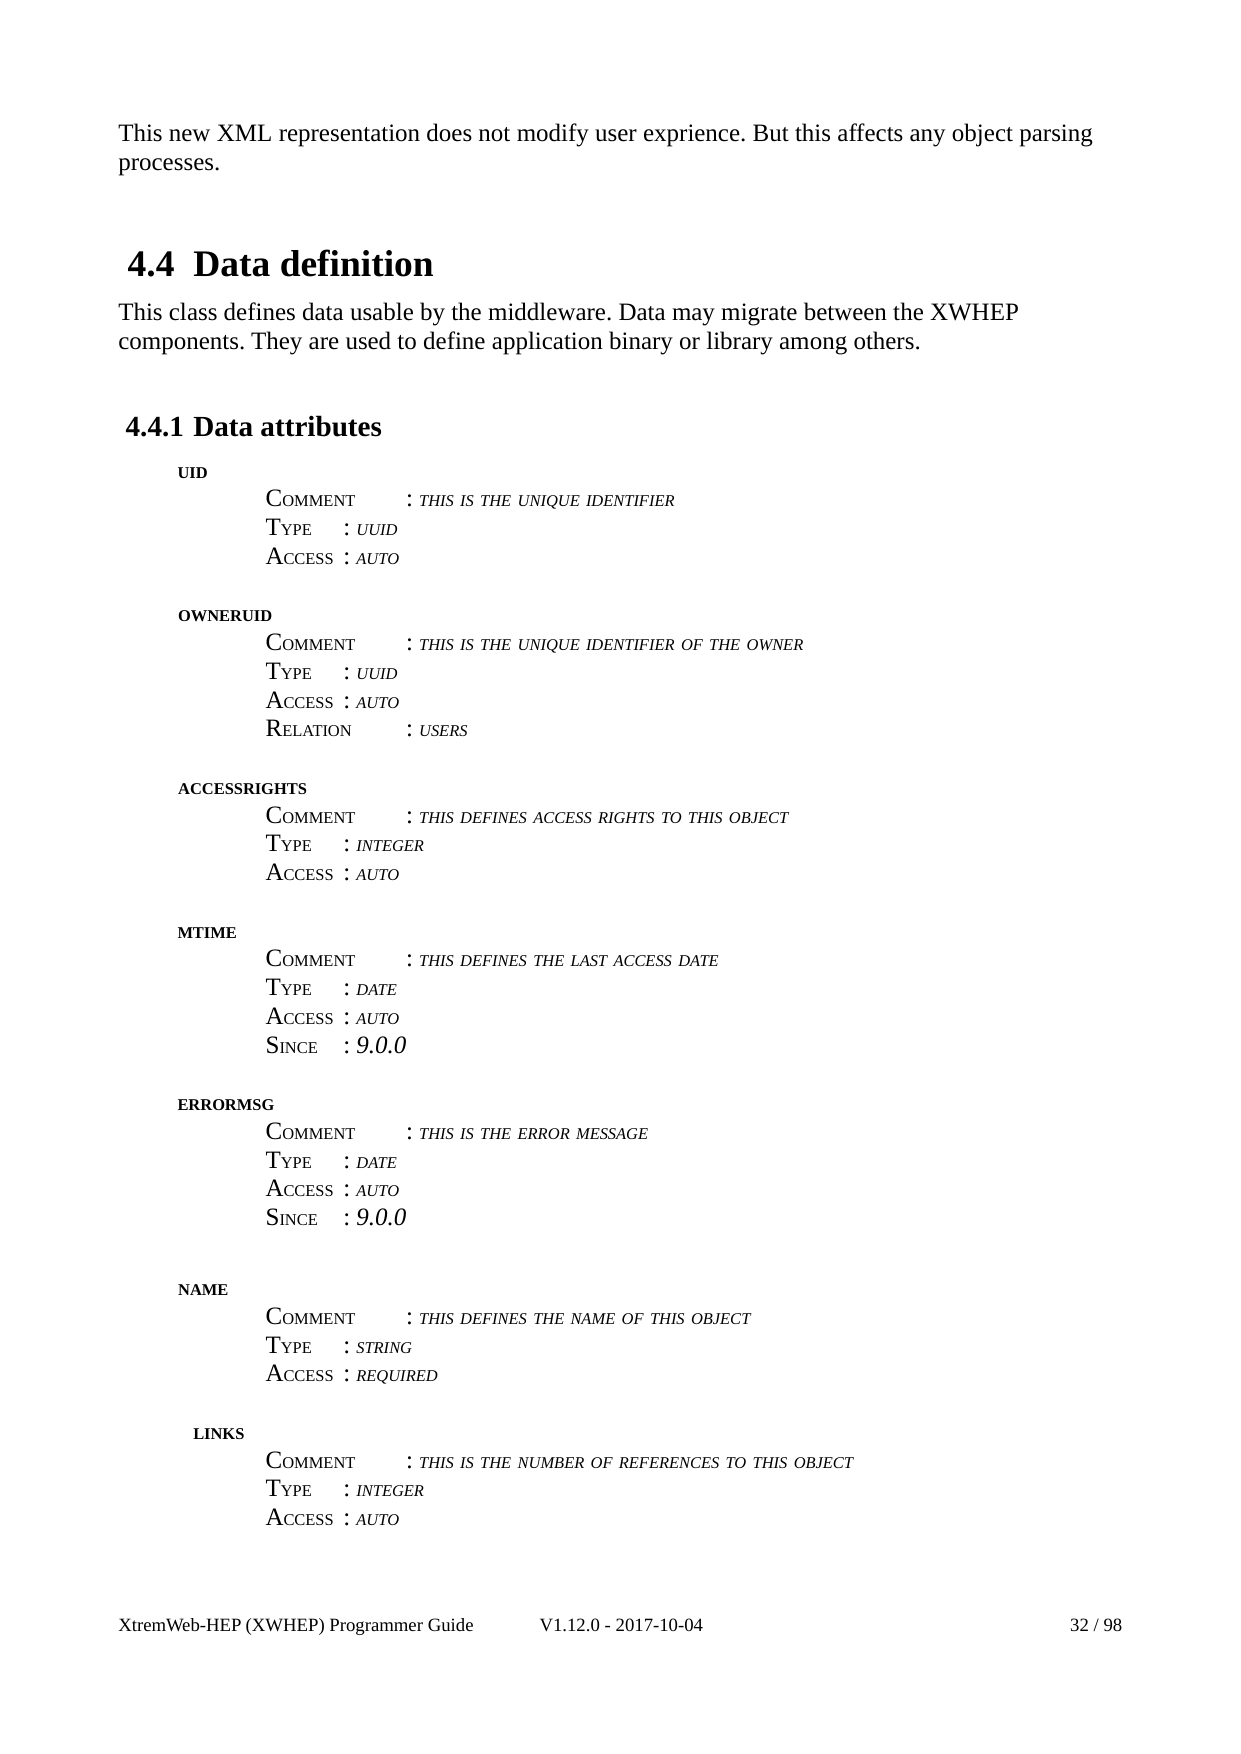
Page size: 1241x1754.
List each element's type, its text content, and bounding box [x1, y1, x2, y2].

text Comment : this is the error message [265, 1116, 1122, 1145]
text Access : auto [265, 1173, 1122, 1202]
text This new XML representation does not modify user exprience. But this affects any object parsing processes. [118, 118, 1122, 176]
text This class defines data usable by the middleware. Data may migrate between the XWHEP components. They are used to define application binary or library among others. [118, 297, 1122, 355]
text Comment : this is the number of references to this object [265, 1445, 1122, 1473]
text Access : auto [265, 1001, 1122, 1030]
text Type : integer [265, 1473, 1122, 1502]
text links [118, 1416, 1122, 1445]
text errormsg [177, 1087, 1122, 1116]
text uid [177, 455, 1122, 483]
text owneruid [178, 598, 1122, 627]
text Access : auto [265, 685, 1122, 713]
text Access : auto [265, 541, 1122, 570]
text Since : 9.0.0 [265, 1030, 1122, 1058]
text Access : auto [265, 1502, 1122, 1531]
subtitle Data definition [118, 242, 1122, 285]
text Relation : users [265, 713, 1122, 742]
text Comment : this is the unique identifier [265, 483, 1122, 512]
text accessrights [178, 771, 1122, 800]
text Comment : this defines the last access date [265, 943, 1122, 972]
text Type : integer [265, 828, 1122, 857]
text mtime [177, 915, 1122, 943]
text Type : string [265, 1330, 1122, 1358]
text Comment : this is the unique identifier of the owner [265, 627, 1122, 656]
text Comment : this defines the name of this object [265, 1301, 1122, 1330]
text Access : auto [265, 857, 1122, 886]
text Since : 9.0.0 [265, 1202, 1122, 1231]
text Comment : this defines access rights to this object [265, 800, 1122, 828]
text Type : uuid [265, 656, 1122, 685]
text Access : required [265, 1358, 1122, 1387]
text name [178, 1272, 1122, 1301]
text Type : date [265, 972, 1122, 1001]
subtitle Data attributes [118, 409, 1122, 442]
text Type : date [265, 1145, 1122, 1173]
text Type : uuid [265, 512, 1122, 541]
